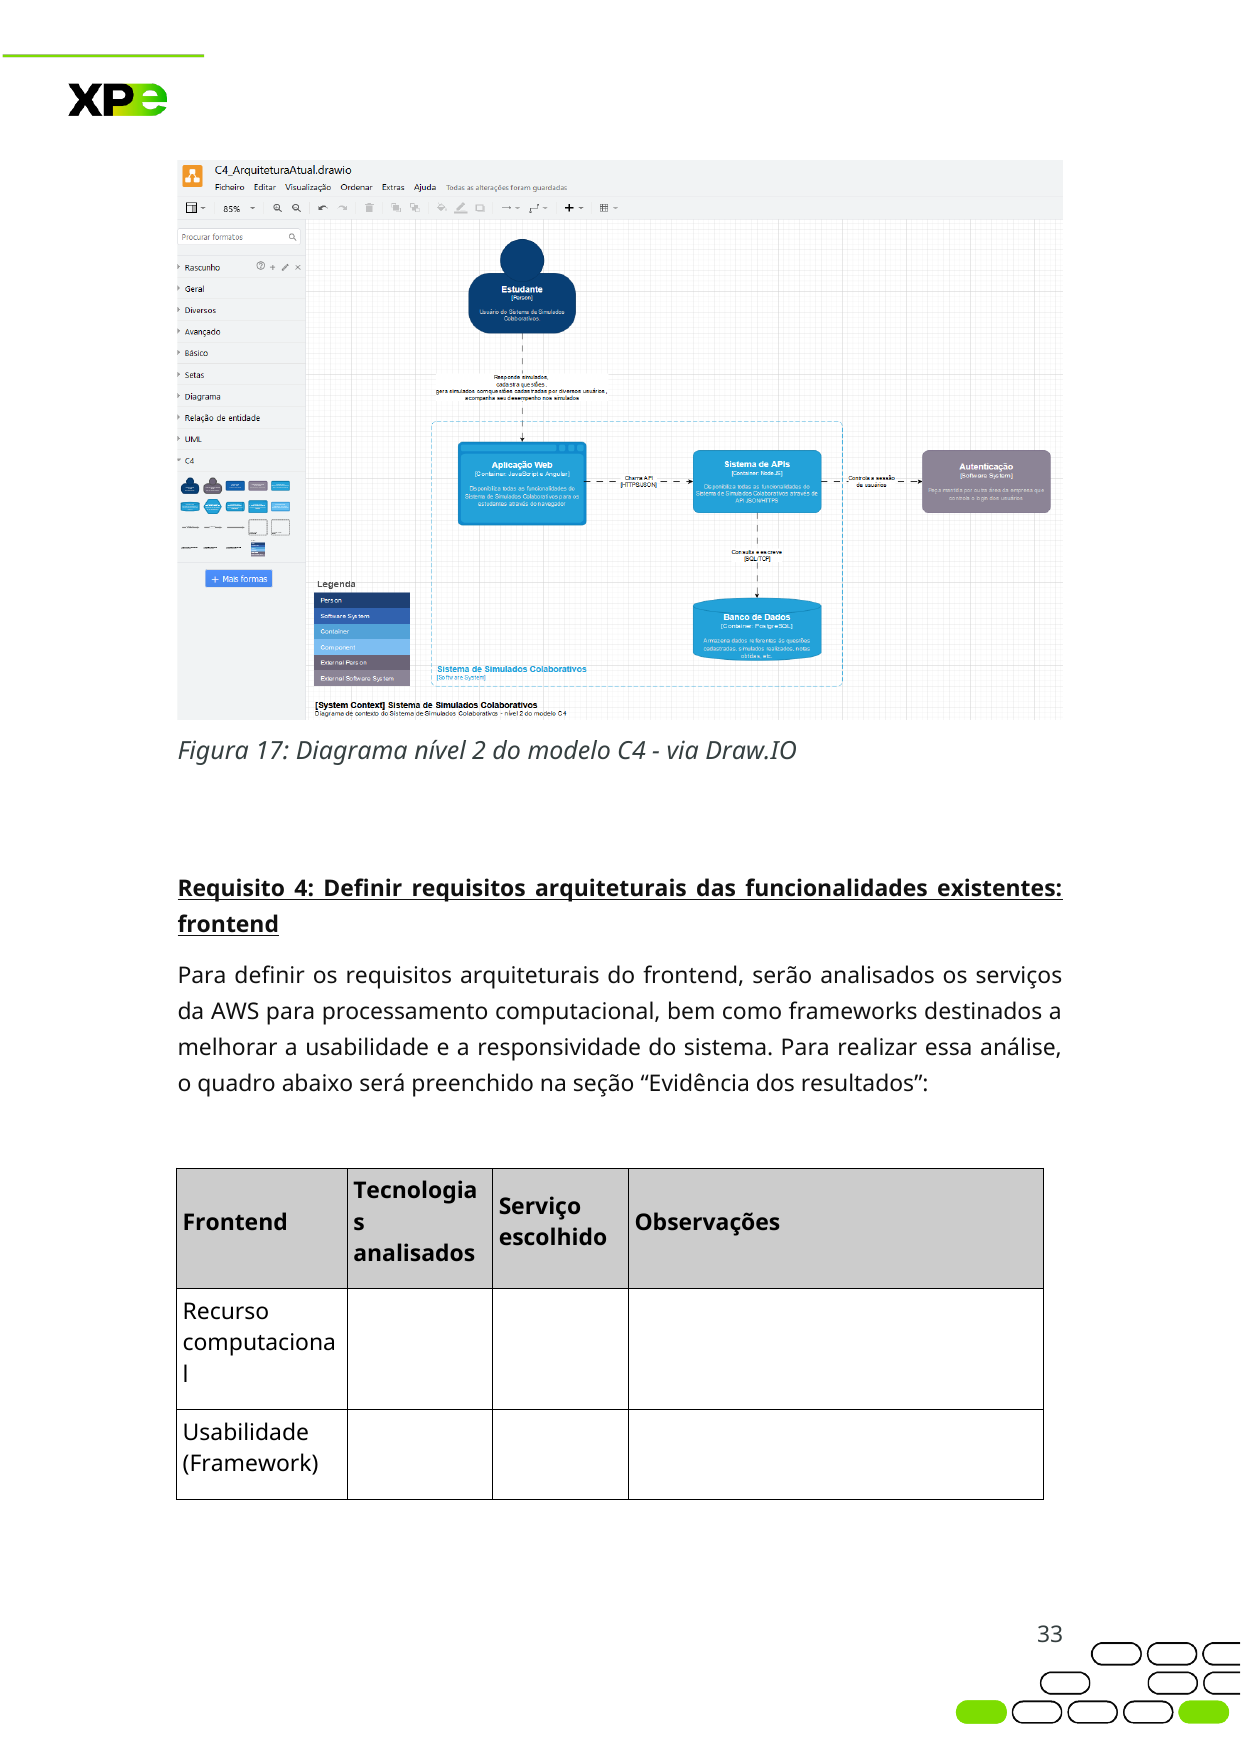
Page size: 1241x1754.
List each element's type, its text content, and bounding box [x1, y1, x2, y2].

table_cell [493, 1410, 628, 1499]
table_cell Usabilidade (Framework) [177, 1410, 347, 1499]
picture [955, 1642, 1241, 1724]
table_header Tecnologias analisados [348, 1169, 492, 1288]
table_cell [348, 1289, 492, 1409]
text Figura 17: Diagrama nível 2 do modelo C4 - via Draw.IO [177, 720, 1063, 766]
table_cell [629, 1289, 1043, 1409]
table_header Serviço escolhido [493, 1169, 628, 1288]
text Requisito 4: Definir requisitos arquiteturais das funcionalidades existentes: [177, 872, 1063, 899]
text frontend [177, 900, 1063, 939]
table_cell [493, 1289, 628, 1409]
picture [177, 160, 1063, 720]
text Para definir os requisitos arquiteturais do frontend, serão analisados os serviços da AWS para processamento computacional, bem como frameworks destinados a melhorar a usabilidade e a responsividade do sistema. Para realizar essa análise, o quadro abaixo será preenchido na seção “Evidência dos resultados”: [177, 959, 1063, 1098]
picture [2, 51, 205, 148]
table_header Frontend [177, 1169, 347, 1288]
table_header Observações [629, 1169, 1043, 1288]
table_cell [348, 1410, 492, 1499]
table_cell [629, 1410, 1043, 1499]
table_cell Recurso computacional [177, 1289, 347, 1409]
